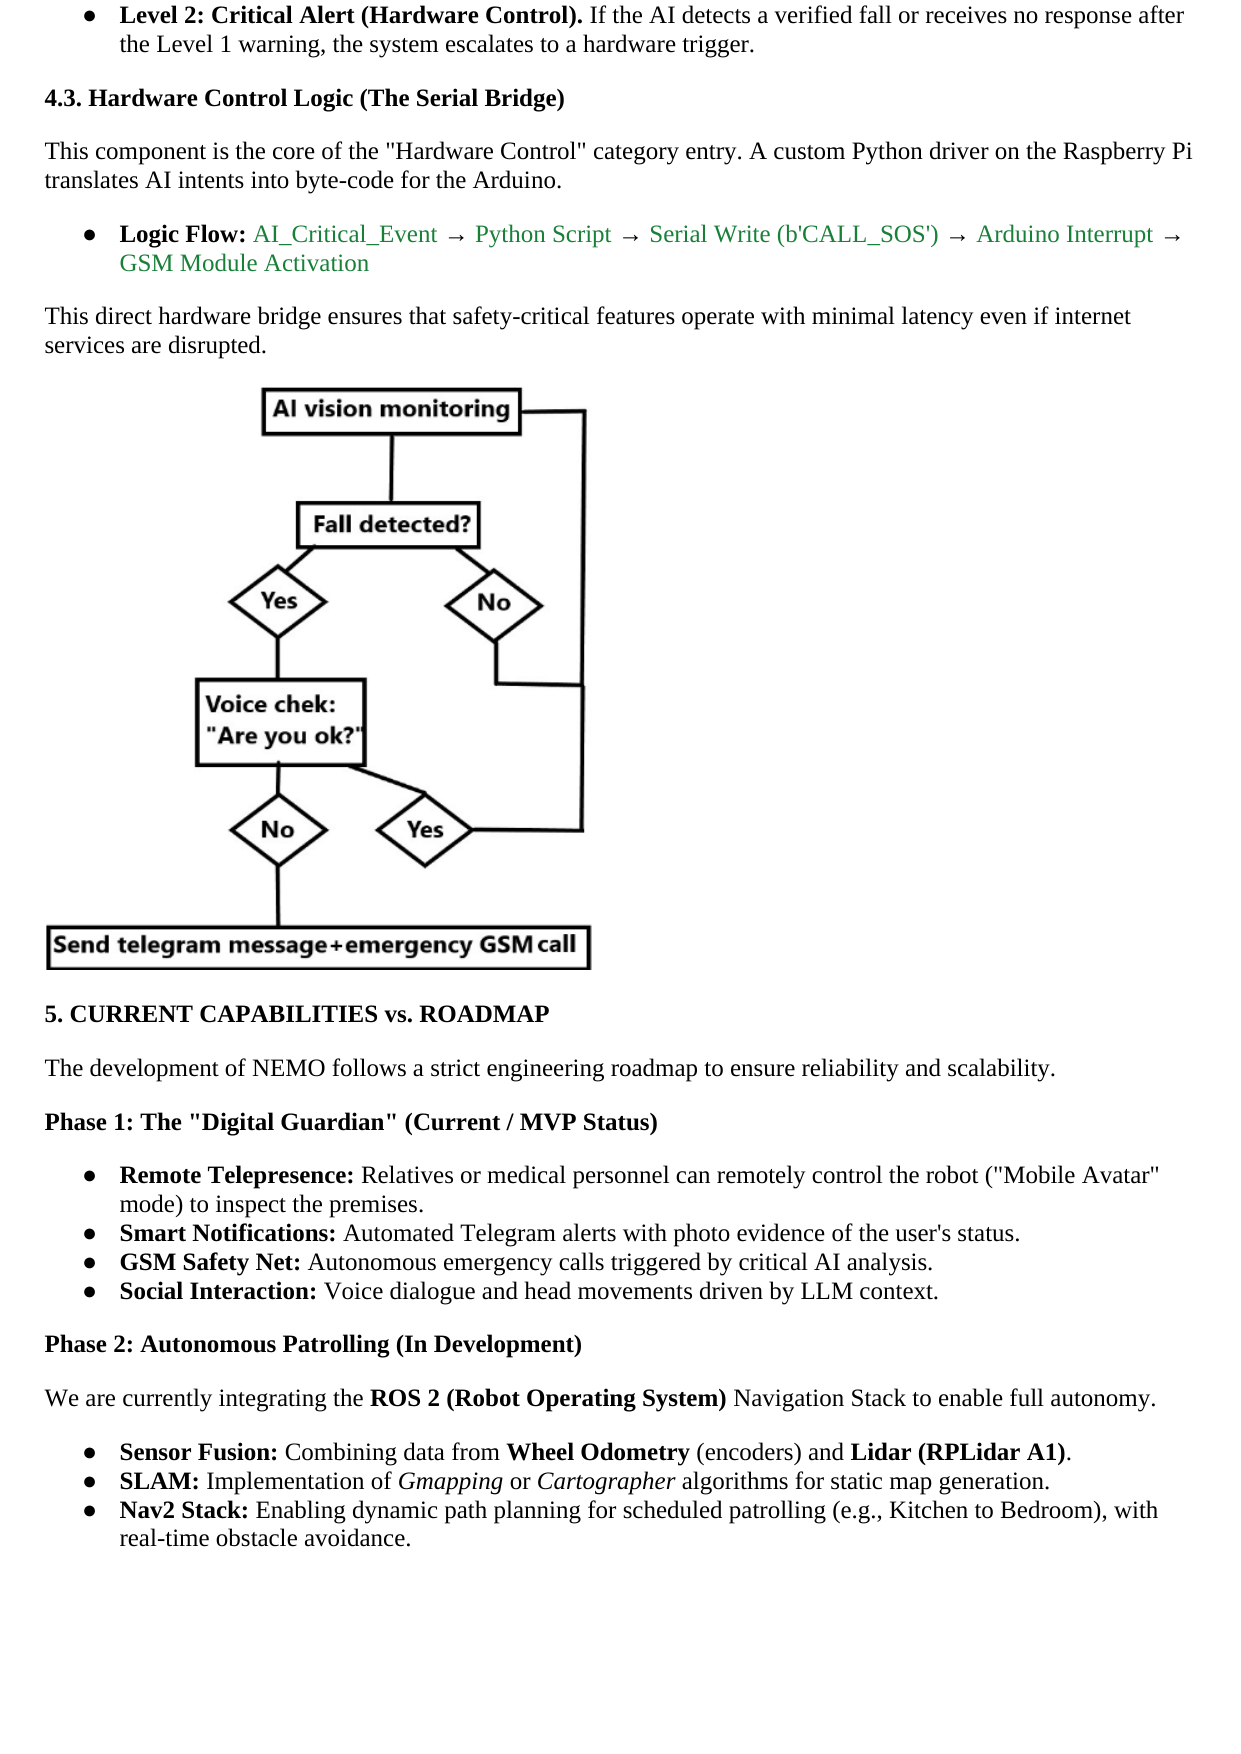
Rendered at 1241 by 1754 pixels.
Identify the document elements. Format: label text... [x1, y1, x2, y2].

list GSM Safety Net: Autonomous emergency calls triggered by critical AI analysis. [82, 1247, 1210, 1276]
text The development of NEMO follows a strict engineering roadmap to ensure reliability and scalability. [44, 1053, 1210, 1082]
list Smart Notifications: Automated Telegram alerts with photo evidence of the user's status. [82, 1218, 1210, 1247]
subtitle 5. CURRENT CAPABILITIES vs. ROADMAP [44, 999, 1210, 1028]
subtitle 4.3. Hardware Control Logic (The Serial Bridge) [44, 83, 1210, 111]
list Logic Flow: AI_Critical_Event → Python Script → Serial Write (b'CALL_SOS') → Arduino Interrupt → GSM Module Activation [82, 219, 1210, 276]
list Level 2: Critical Alert (Hardware Control). If the AI detects a verified fall or receives no response after the Level 1 warning, the system escalates to a hardware trigger. [82, 0, 1210, 58]
list Nav2 Stack: Enabling dynamic path planning for scheduled patrolling (e.g., Kitchen to Bedroom), with real-time obstacle avoidance. [82, 1495, 1210, 1552]
picture [44, 383, 593, 970]
list Social Interaction: Voice dialogue and head movements driven by LLM context. [82, 1276, 1210, 1304]
list Remote Telepresence: Relatives or medical personnel can remotely control the robot ("Mobile Avatar" mode) to inspect the premises. [82, 1160, 1210, 1218]
text This component is the core of the "Hardware Control" category entry. A custom Python driver on the Raspberry Pi translates AI intents into byte-code for the Arduino. [44, 136, 1210, 194]
subtitle Phase 1: The "Digital Guardian" (Current / MVP Status) [44, 1107, 1210, 1135]
text We are currently integrating the ROS 2 (Robot Operating System) Navigation Stack to enable full autonomy. [44, 1383, 1210, 1412]
list SLAM: Implementation of Gmapping or Cartographer algorithms for static map generation. [82, 1466, 1210, 1495]
text This direct hardware bridge ensures that safety-critical features operate with minimal latency even if internet services are disrupted. [44, 301, 1210, 359]
subtitle Phase 2: Autonomous Patrolling (In Development) [44, 1329, 1210, 1358]
list Sensor Fusion: Combining data from Wheel Odometry (encoders) and Lidar (RPLidar A1). [82, 1437, 1210, 1466]
